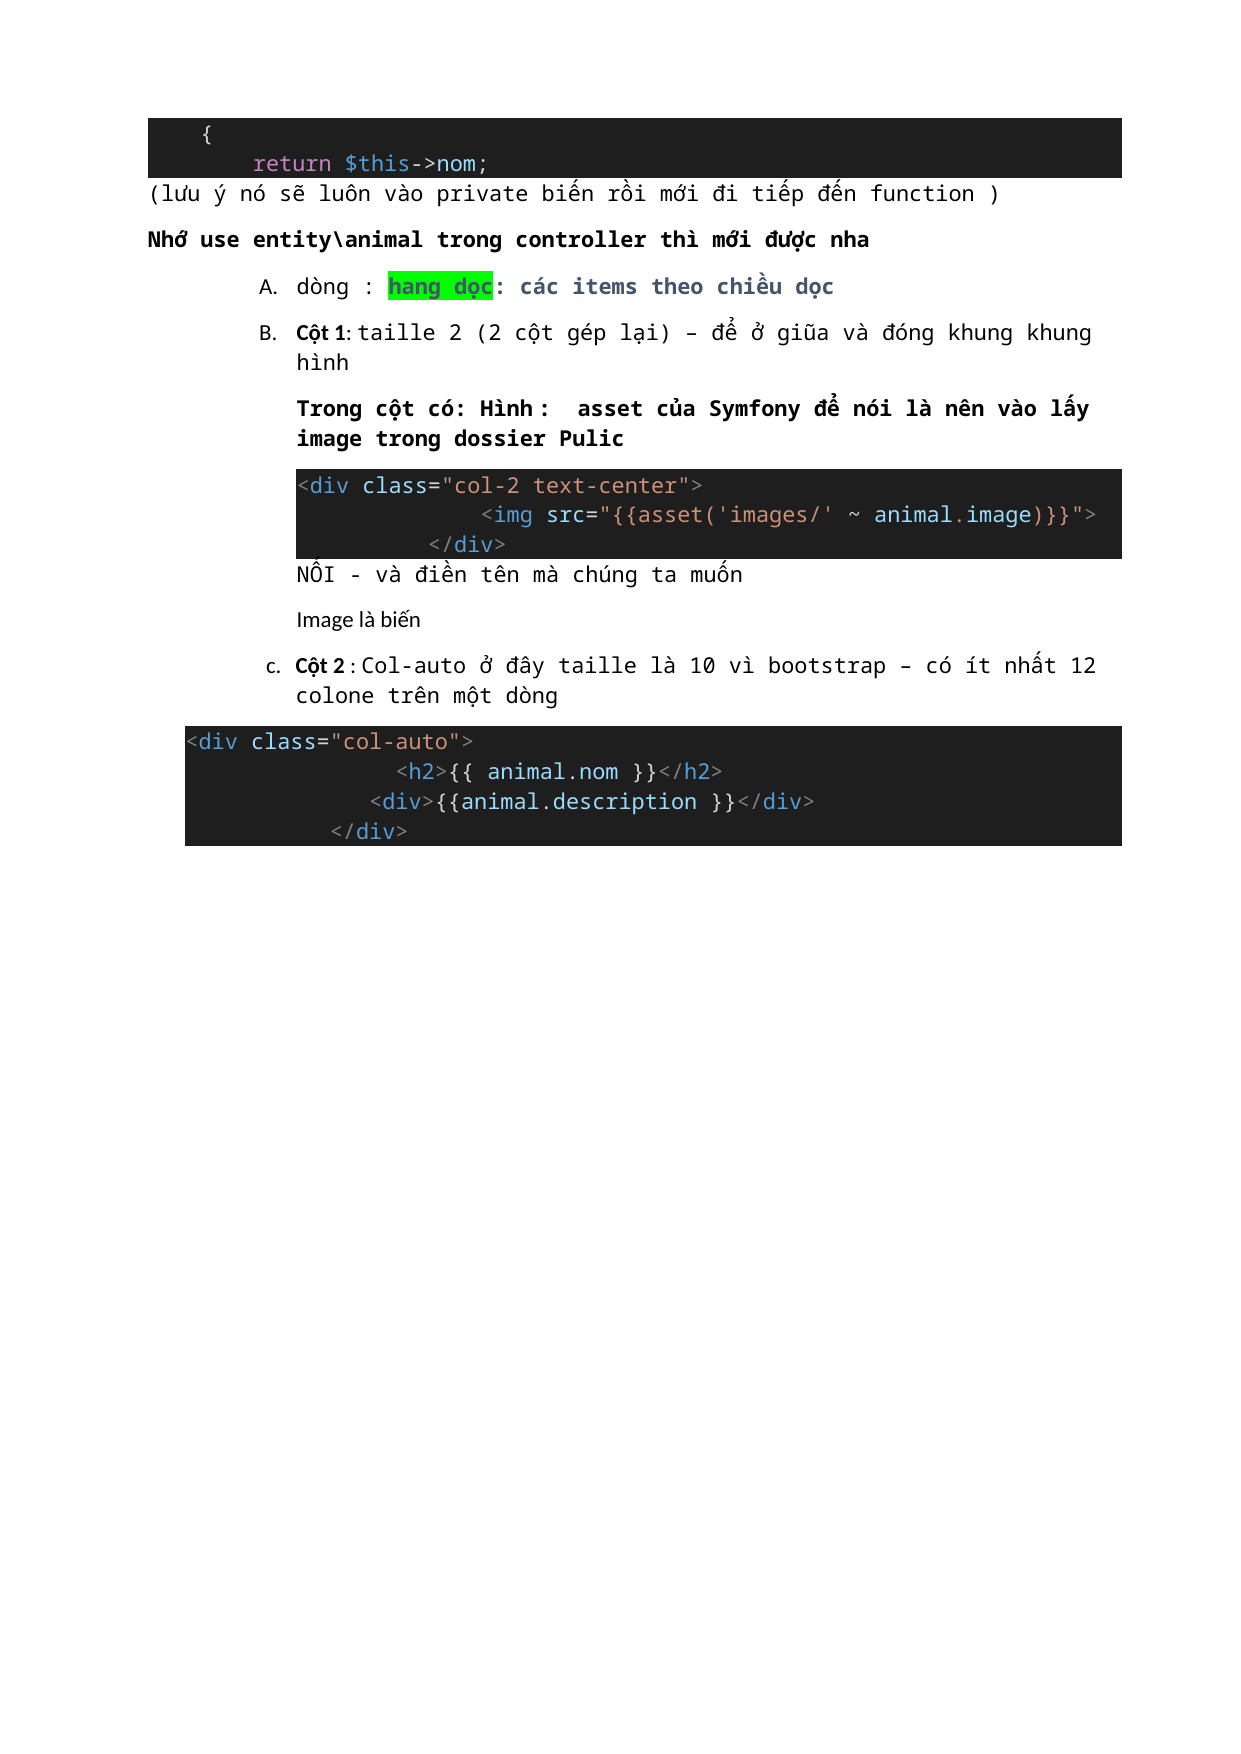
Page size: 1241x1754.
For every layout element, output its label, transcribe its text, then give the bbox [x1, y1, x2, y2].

text { [148, 118, 1122, 148]
text (lưu ý nó sẽ luôn vào private biến rồi mới đi tiếp đến function ) [148, 178, 1122, 207]
list <h2>{{ animal.nom }}</h2> [185, 756, 1122, 786]
list Cột 1: taille 2 (2 cột gép lại) – để ở giũa và đóng khung khung hình [259, 317, 1122, 377]
list NỐI - và điền tên mà chúng ta muốn [296, 559, 1122, 589]
text return $this->nom; [148, 148, 1122, 178]
list <img src="{{asset('images/' ~ animal.image)}}"> [296, 499, 1122, 529]
list </div> [296, 529, 1122, 559]
list </div> [185, 816, 1122, 846]
list <div>{{animal.description }}</div> [185, 786, 1122, 816]
list Cột 2 : Col-auto ở đây taille là 10 vì bootstrap – có ít nhất 12 colone trên một dòng [266, 650, 1122, 710]
list <div class="col-auto"> [185, 726, 1122, 756]
list Image là biến [296, 605, 1122, 633]
text Nhớ use entity\animal trong controller thì mới được nha [148, 224, 1122, 254]
list Trong cột có: Hình : asset của Symfony để nói là nên vào lấy image trong dossier Pulic [296, 393, 1122, 453]
list dòng : hang dọc: các items theo chiều dọc [259, 271, 1122, 300]
list <div class="col-2 text-center"> [296, 469, 1122, 499]
